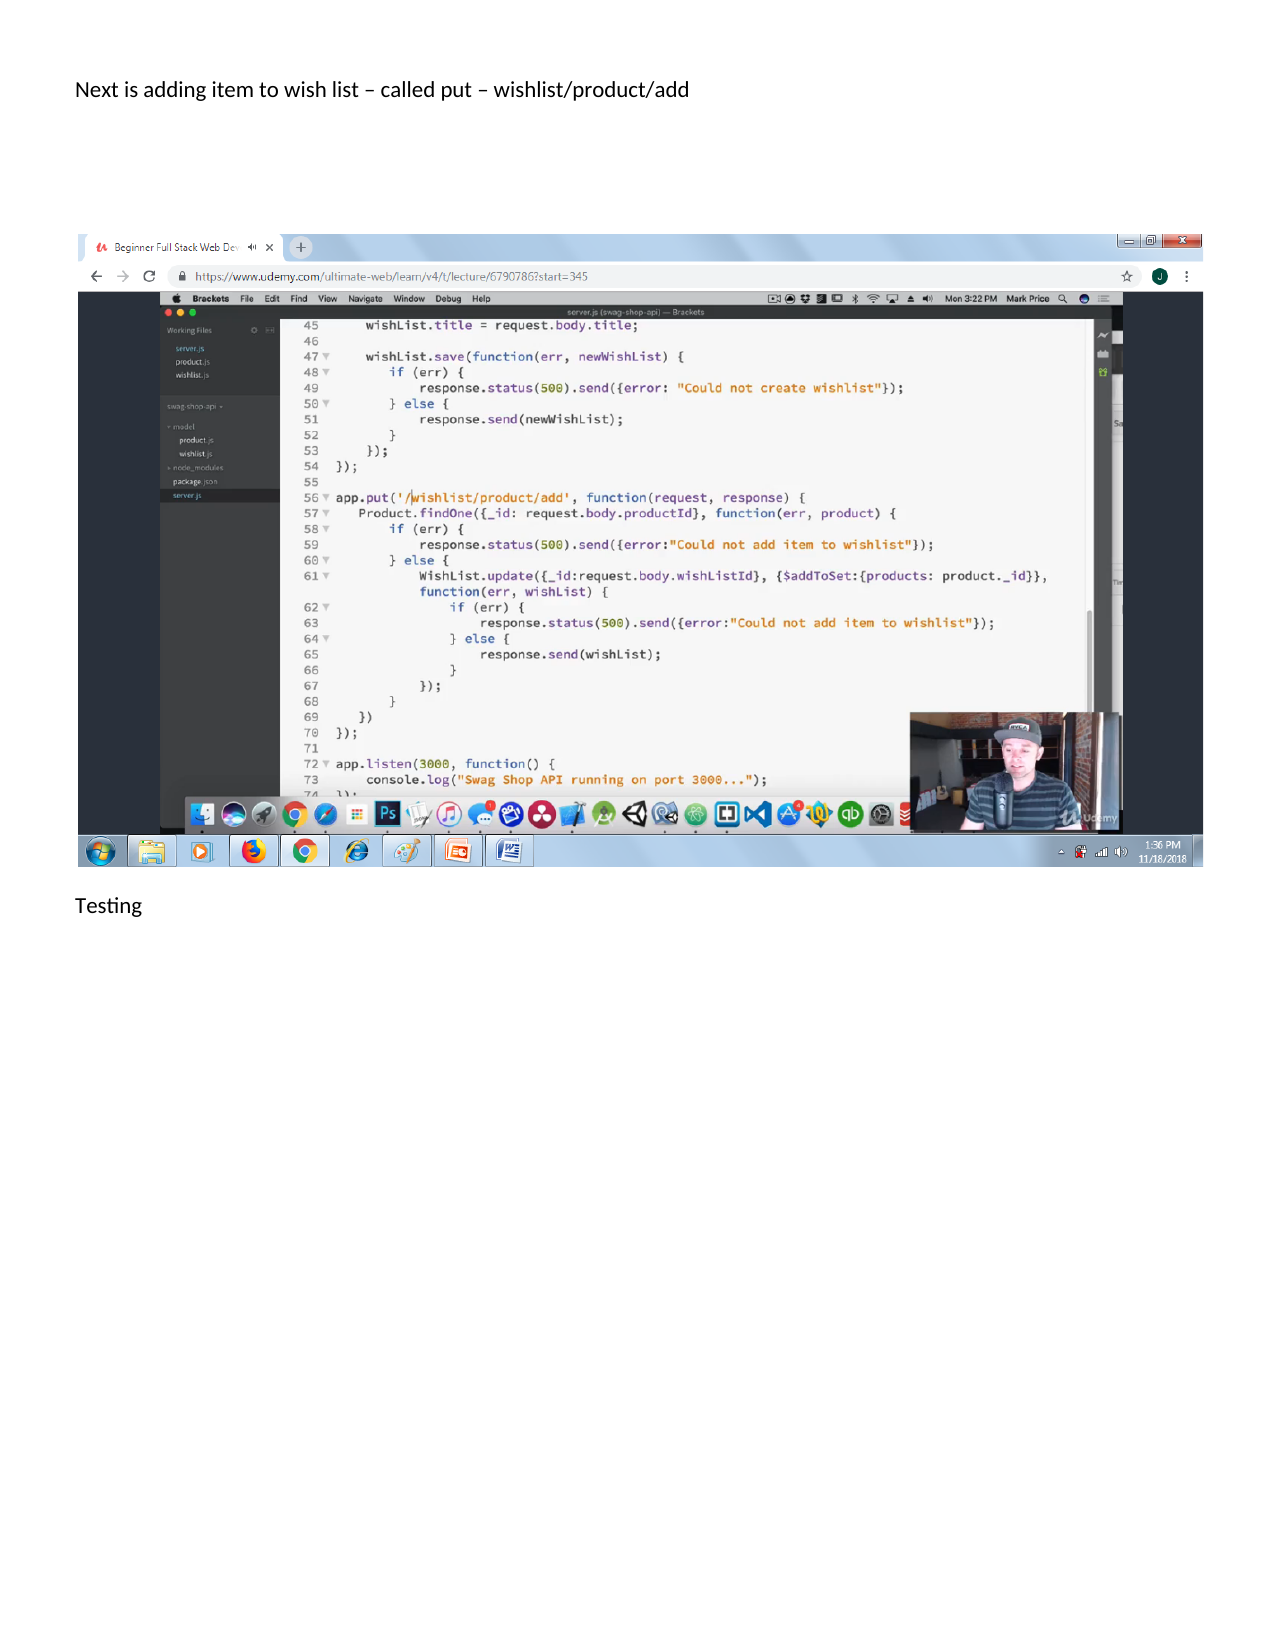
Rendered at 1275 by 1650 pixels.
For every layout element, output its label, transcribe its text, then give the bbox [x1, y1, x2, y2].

text Testing [75, 892, 1200, 919]
picture [78, 234, 1204, 867]
text Next is adding item to wish list – called put – wishlist/product/add [75, 75, 1200, 103]
